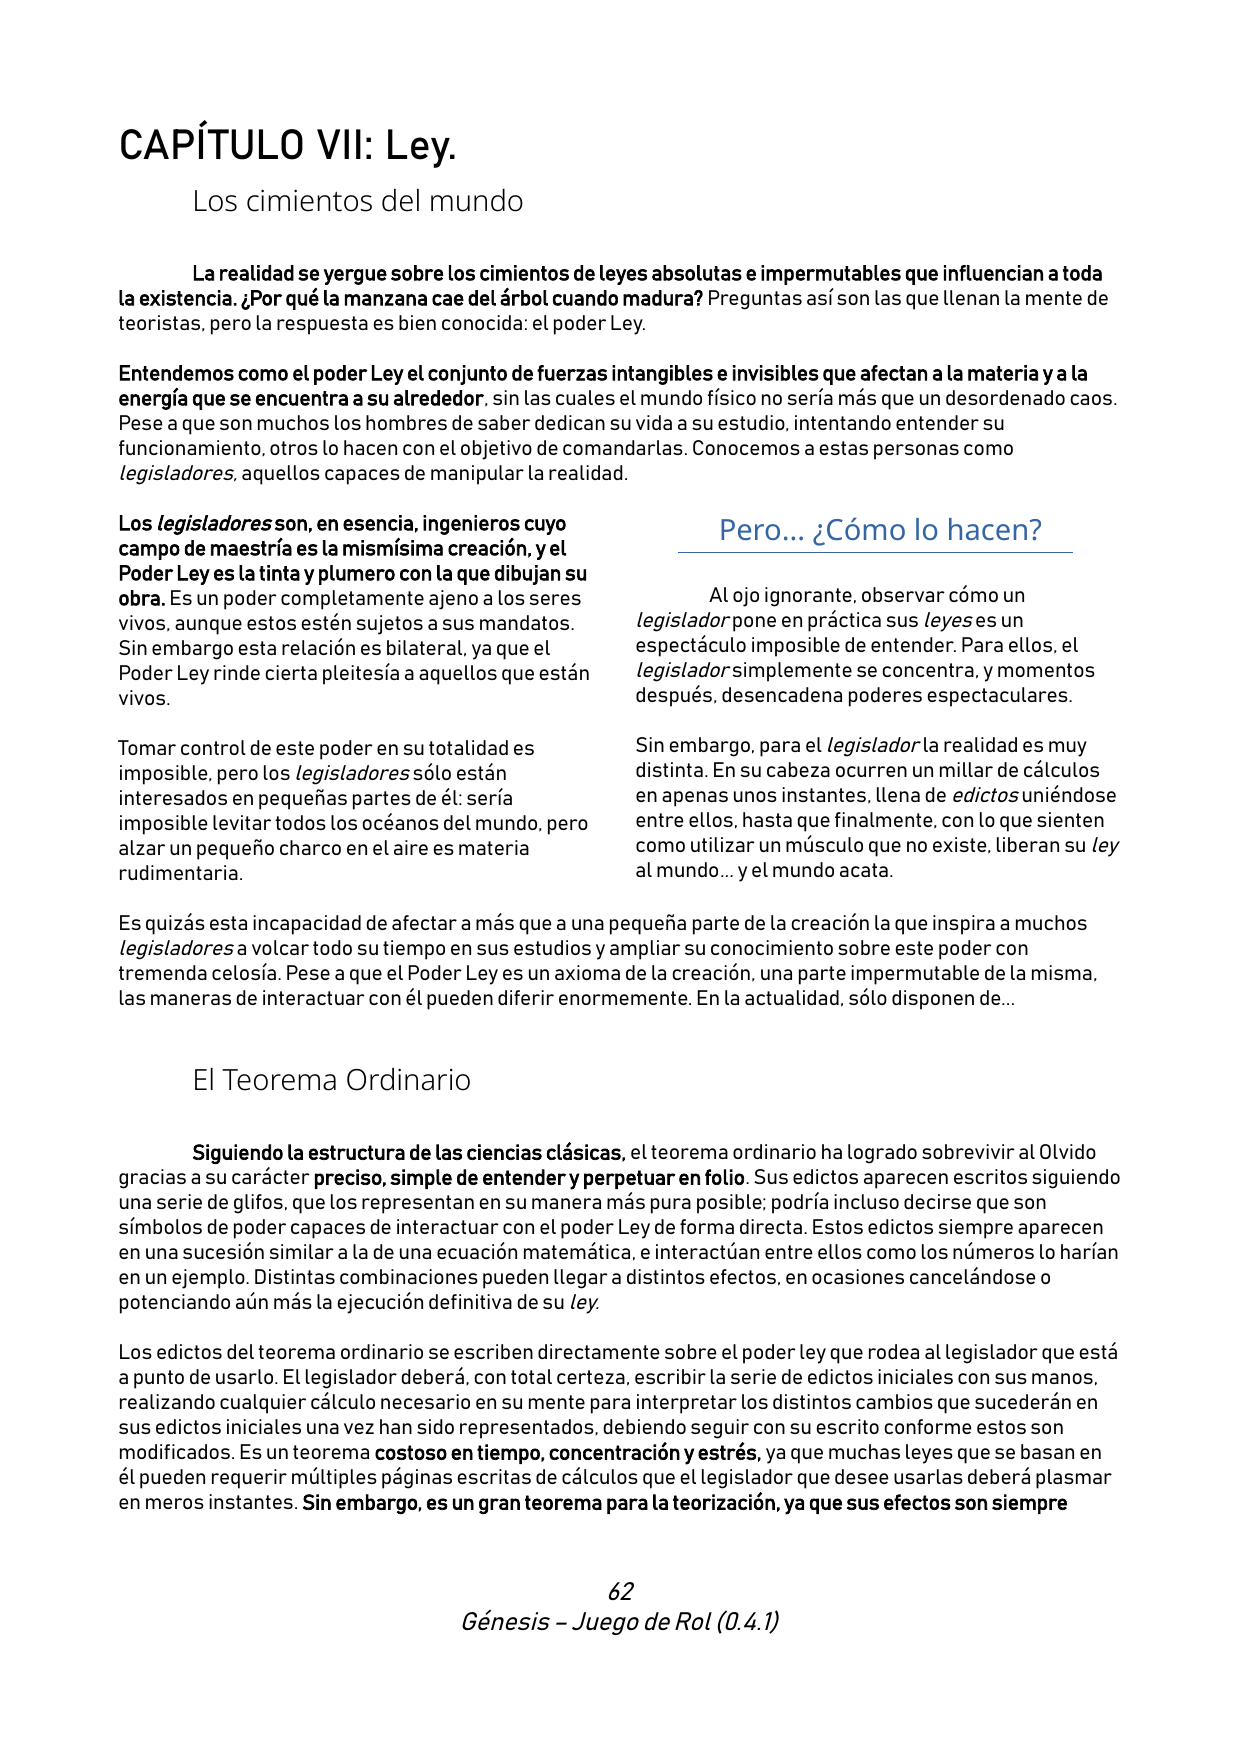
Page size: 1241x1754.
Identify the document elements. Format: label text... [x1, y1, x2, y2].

text Entendemos como el poder Ley el conjunto de fuerzas intangibles e invisibles que afectan a la materia y a la energía que se encuentra a su alrededor, sin las cuales el mundo físico no sería más que un desordenado caos. Pese a que son muchos los hombres de saber dedican su vida a su estudio, intentando entender su funcionamiento, otros lo hacen con el objetivo de comandarlas. Conocemos a estas personas como legisladores, aquellos capaces de manipular la realidad. [118, 359, 1122, 484]
text Los legisladores son, en esencia, ingenieros cuyo campo de maestría es la mismísima creación, y el Poder Ley es la tinta y plumero con la que dibujan su obra. Es un poder completamente ajeno a los seres vivos, aunque estos estén sujetos a sus mandatos. Sin embargo esta relación es bilateral, ya que el Poder Ley rinde cierta pleitesía a aquellos que están vivos. [118, 509, 605, 709]
text Al ojo ignorante, observar cómo un legislador pone en práctica sus leyes es un espectáculo imposible de entender. Para ellos, el legislador simplemente se concentra, y momentos después, desencadena poderes espectaculares. [635, 581, 1122, 706]
text Los edictos del teorema ordinario se escriben directamente sobre el poder ley que rodea al legislador que está a punto de usarlo. El legislador deberá, con total certeza, escribir la serie de edictos iniciales con sus manos, realizando cualquier cálculo necesario en su mente para interpretar los distintos cambios que sucederán en sus edictos iniciales una vez han sido representados, debiendo seguir con su escrito conforme estos son modificados. Es un teorema costoso en tiempo, concentración y estrés, ya que muchas leyes que se basan en él pueden requerir múltiples páginas escritas de cálculos que el legislador que desee usarlas deberá plasmar en meros instantes. Sin embargo, es un gran teorema para la teorización, ya que sus efectos son siempre [118, 1339, 1122, 1514]
text Sin embargo, para el legislador la realidad es muy distinta. En su cabeza ocurren un millar de cálculos en apenas unos instantes, llena de edictos uniéndose entre ellos, hasta que finalmente, con lo que sienten como utilizar un músculo que no existe, liberan su ley al mundo... y el mundo acata. [635, 731, 1122, 881]
text Pero... ¿Cómo lo hacen? [635, 509, 1122, 549]
subtitle Los cimientos del mundo [118, 180, 1122, 220]
subtitle El Teorema Ordinario [118, 1059, 1122, 1099]
subtitle CAPÍTULO VII: Ley. [118, 118, 1122, 168]
text Siguiendo la estructura de las ciencias clásicas, el teorema ordinario ha logrado sobrevivir al Olvido gracias a su carácter preciso, simple de entender y perpetuar en folio. Sus edictos aparecen escritos siguiendo una serie de glifos, que los representan en su manera más pura posible; podría incluso decirse que son símbolos de poder capaces de interactuar con el poder Ley de forma directa. Estos edictos siempre aparecen en una sucesión similar a la de una ecuación matemática, e interactúan entre ellos como los números lo harían en un ejemplo. Distintas combinaciones pueden llegar a distintos efectos, en ocasiones cancelándose o potenciando aún más la ejecución definitiva de su ley. [118, 1139, 1122, 1314]
text Es quizás esta incapacidad de afectar a más que a una pequeña parte de la creación la que inspira a muchos legisladores a volcar todo su tiempo en sus estudios y ampliar su conocimiento sobre este poder con tremenda celosía. Pese a que el Poder Ley es un axioma de la creación, una parte impermutable de la misma, las maneras de interactuar con él pueden diferir enormemente. En la actualidad, sólo disponen de... [118, 909, 1122, 1009]
text La realidad se yergue sobre los cimientos de leyes absolutas e impermutables que influencian a toda la existencia. ¿Por qué la manzana cae del árbol cuando madura? Preguntas así son las que llenan la mente de teoristas, pero la respuesta es bien conocida: el poder Ley. [118, 259, 1122, 334]
text Tomar control de este poder en su totalidad es imposible, pero los legisladores sólo están interesados en pequeñas partes de él: sería imposible levitar todos los océanos del mundo, pero alzar un pequeño charco en el aire es materia rudimentaria. [118, 734, 605, 884]
